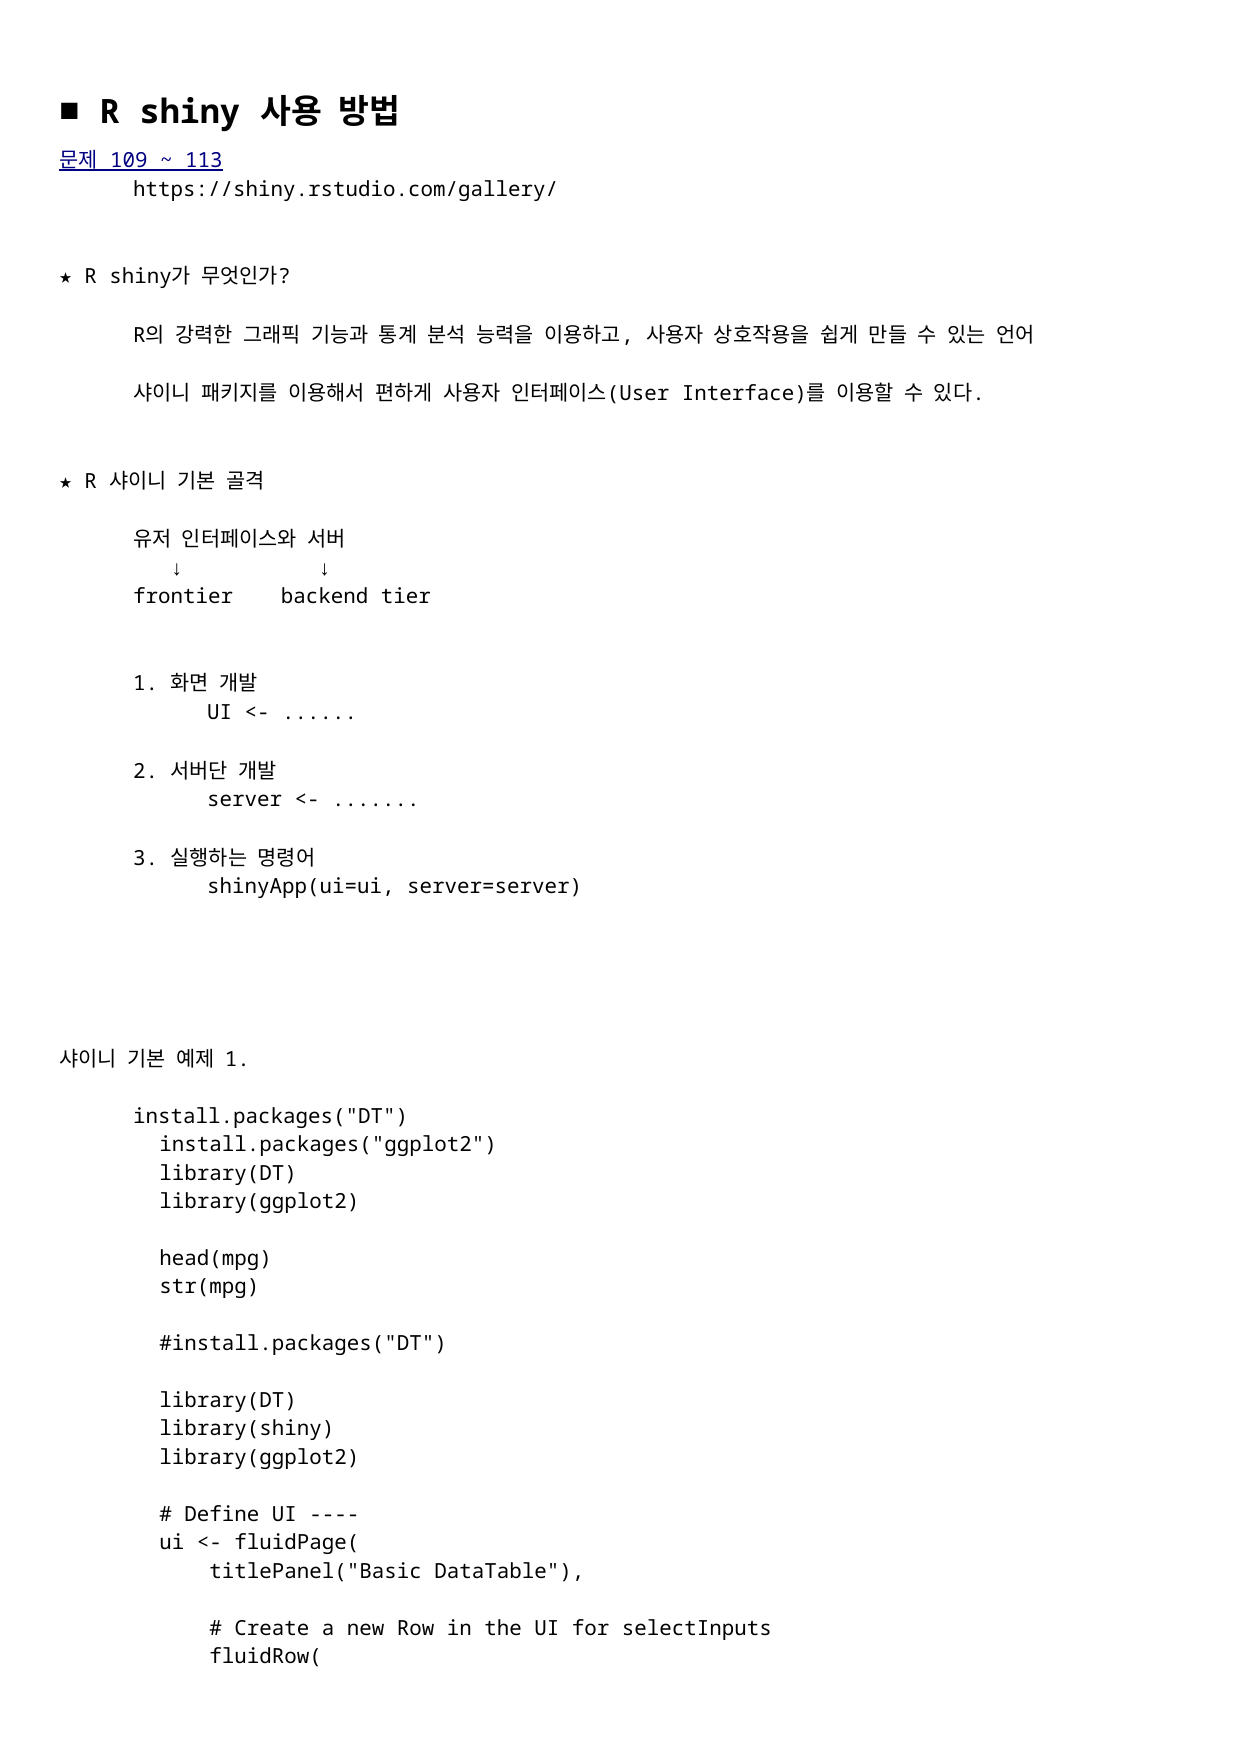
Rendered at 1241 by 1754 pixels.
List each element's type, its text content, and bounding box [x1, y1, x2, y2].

text ↓ ↓ [59, 553, 1181, 581]
text # Define UI ---- [59, 1499, 1181, 1527]
text 샤이니 기본 예제 1. [59, 1042, 1181, 1072]
text R의 강력한 그래픽 기능과 통계 분석 능력을 이용하고, 사용자 상호작용을 쉽게 만들 수 있는 언어 [59, 318, 1181, 348]
text # Create a new Row in the UI for selectInputs [59, 1613, 1181, 1641]
text 1. 화면 개발 [59, 667, 1181, 697]
text UI <- ...... [59, 697, 1181, 725]
text server <- ....... [59, 784, 1181, 813]
text ★ R 샤이니 기본 골격 [59, 464, 1181, 494]
text ★ R shiny가 무엇인가? [59, 259, 1181, 289]
text titlePanel("Basic DataTable"), [59, 1556, 1181, 1584]
text ui <- fluidPage( [59, 1527, 1181, 1556]
text https://shiny.rstudio.com/gallery/ [59, 174, 1181, 202]
text fluidRow( [59, 1641, 1181, 1669]
text 2. 서버단 개발 [59, 754, 1181, 784]
text 샤이니 패키지를 이용해서 편하게 사용자 인터페이스(User Interface)를 이용할 수 있다. [59, 377, 1181, 407]
text 문제 109 ~ 113 [59, 145, 1181, 174]
text library(shiny) [59, 1413, 1181, 1442]
text head(mpg) [59, 1243, 1181, 1271]
text install.packages("DT") [59, 1101, 1181, 1129]
subtitle ■ R shiny 사용 방법 [59, 84, 1181, 133]
text 3. 실행하는 명령어 [59, 841, 1181, 871]
text library(DT) [59, 1158, 1181, 1186]
text library(DT) [59, 1385, 1181, 1413]
text str(mpg) [59, 1271, 1181, 1300]
text 유저 인터페이스와 서버 [59, 523, 1181, 553]
text library(ggplot2) [59, 1186, 1181, 1214]
text library(ggplot2) [59, 1442, 1181, 1470]
text install.packages("ggplot2") [59, 1129, 1181, 1158]
text shinyApp(ui=ui, server=server) [59, 871, 1181, 900]
text #install.packages("DT") [59, 1328, 1181, 1357]
text frontier backend tier [59, 581, 1181, 610]
